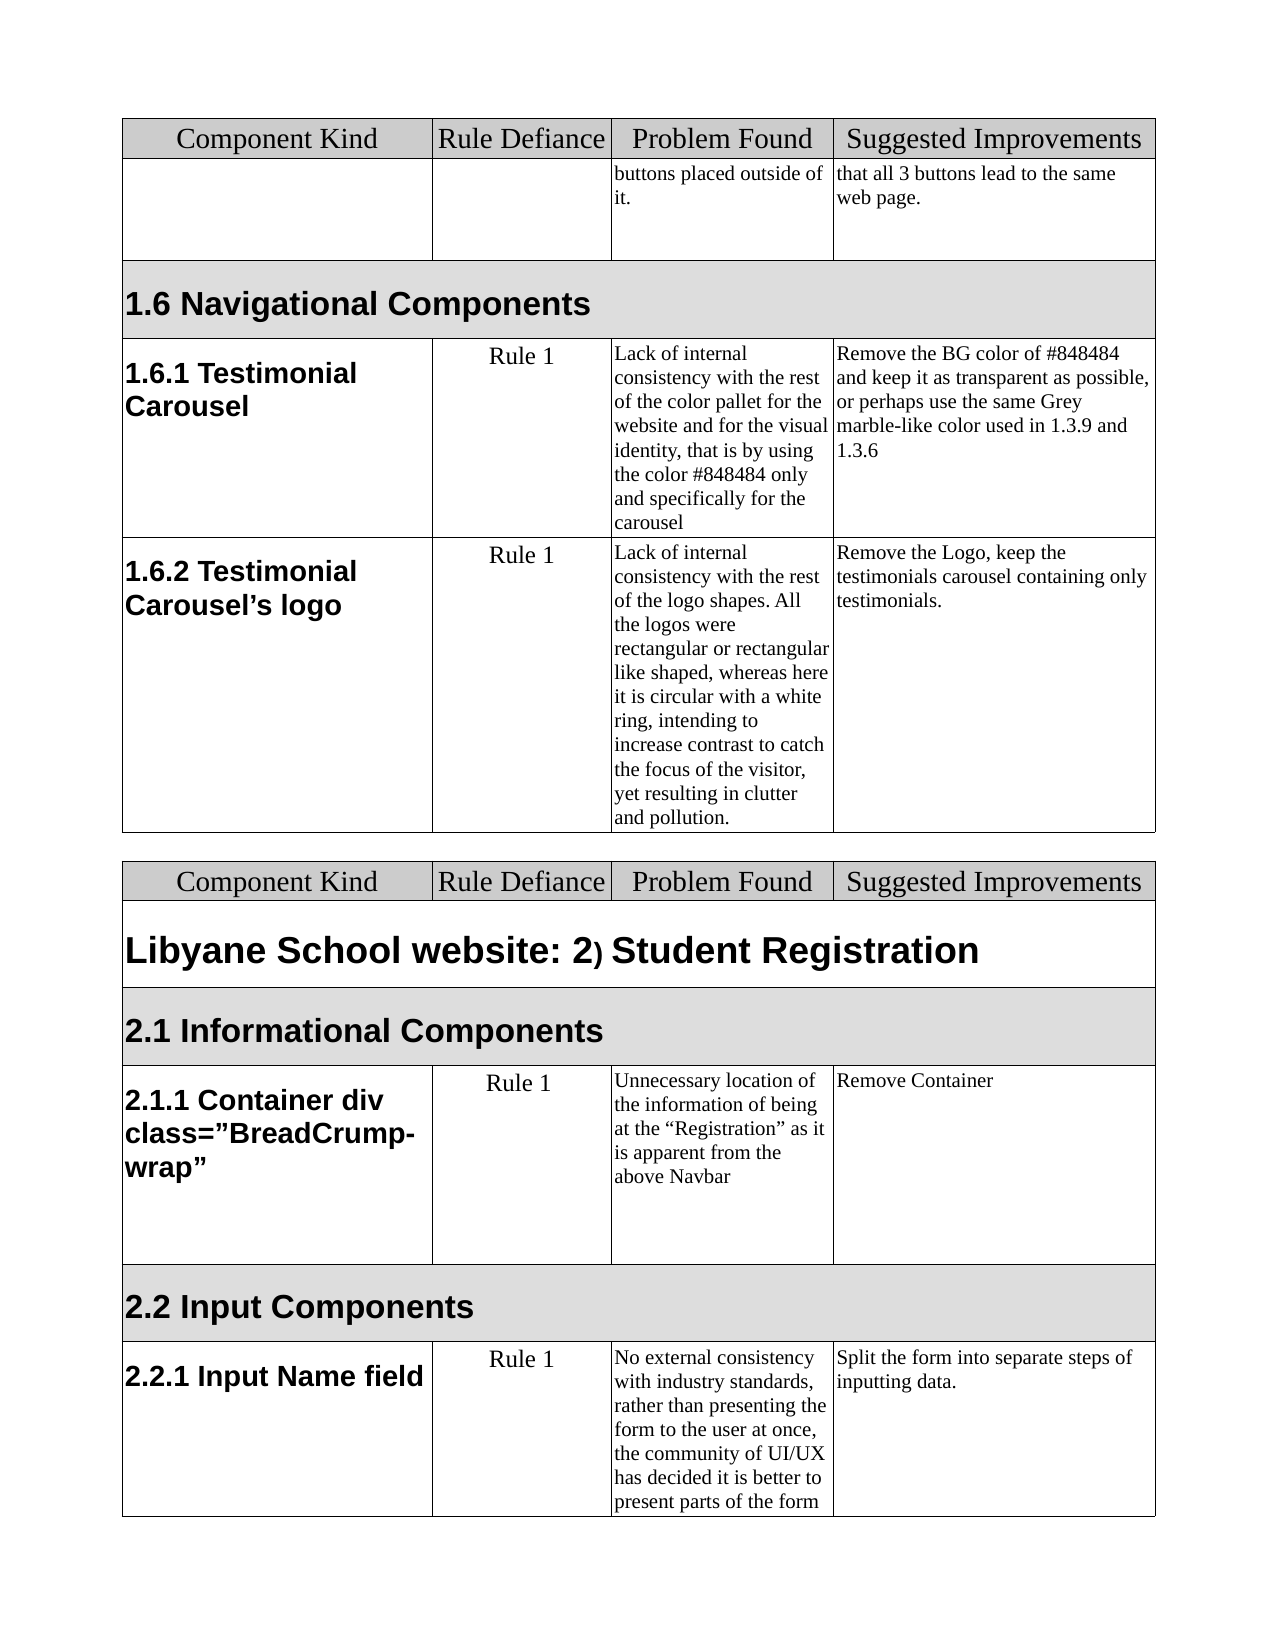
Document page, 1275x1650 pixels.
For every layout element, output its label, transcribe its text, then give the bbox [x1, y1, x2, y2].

table_cell buttons placed outside of it. [612, 159, 833, 260]
table_cell Remove the BG color of #848484 and keep it as transparent as possible, or perhaps use the same Grey marble-like color used in 1.3.9 and 1.3.6 [834, 339, 1155, 537]
table_cell 1.6.2 Testimonial Carousel’s logo [123, 538, 432, 832]
table_cell 2.2.1 Input Name field [123, 1342, 432, 1516]
table_header Problem Found [612, 119, 833, 158]
table_cell 2.1 Informational Components [123, 988, 1155, 1065]
table_cell 2.1.1 Container div class=”BreadCrump-wrap” [123, 1066, 432, 1263]
table_cell Unnecessary location of the information of being at the “Registration” as it is apparent from the above Navbar [612, 1066, 833, 1263]
table_header Component Kind [123, 862, 432, 900]
table_cell that all 3 buttons lead to the same web page. [834, 159, 1155, 260]
table_cell [123, 159, 432, 260]
table_cell 2.2 Input Components [123, 1265, 1155, 1341]
table_header Suggested Improvements [834, 862, 1155, 900]
table_cell Remove Container [834, 1066, 1155, 1263]
table_header Problem Found [612, 862, 833, 900]
table_cell Rule 1 [433, 1066, 611, 1263]
table_cell Split the form into separate steps of inputting data. [834, 1342, 1155, 1516]
table_cell No external consistency with industry standards, rather than presenting the form to the user at once, the community of UI/UX has decided it is better to present parts of the form [612, 1342, 833, 1516]
table_cell [433, 159, 611, 260]
table_cell Libyane School website: 2) Student Registration [123, 901, 1155, 987]
table_header Rule Defiance [433, 862, 611, 900]
table_header Rule Defiance [433, 119, 611, 158]
table_cell Rule 1 [433, 1342, 611, 1516]
table_header Suggested Improvements [834, 119, 1155, 158]
table_cell Rule 1 [433, 339, 611, 537]
table_cell Lack of internal consistency with the rest of the color pallet for the website and for the visual identity, that is by using the color #848484 only and specifically for the carousel [612, 339, 833, 537]
table_cell Lack of internal consistency with the rest of the logo shapes. All the logos were rectangular or rectangular like shaped, whereas here it is circular with a white ring, intending to increase contrast to catch the focus of the visitor, yet resulting in clutter and pollution. [612, 538, 833, 832]
table_cell 1.6 Navigational Components [123, 261, 1155, 338]
table_cell Remove the Logo, keep the testimonials carousel containing only testimonials. [834, 538, 1155, 832]
table_cell 1.6.1 Testimonial Carousel [123, 339, 432, 537]
table_cell Rule 1 [433, 538, 611, 832]
table_header Component Kind [123, 119, 432, 158]
